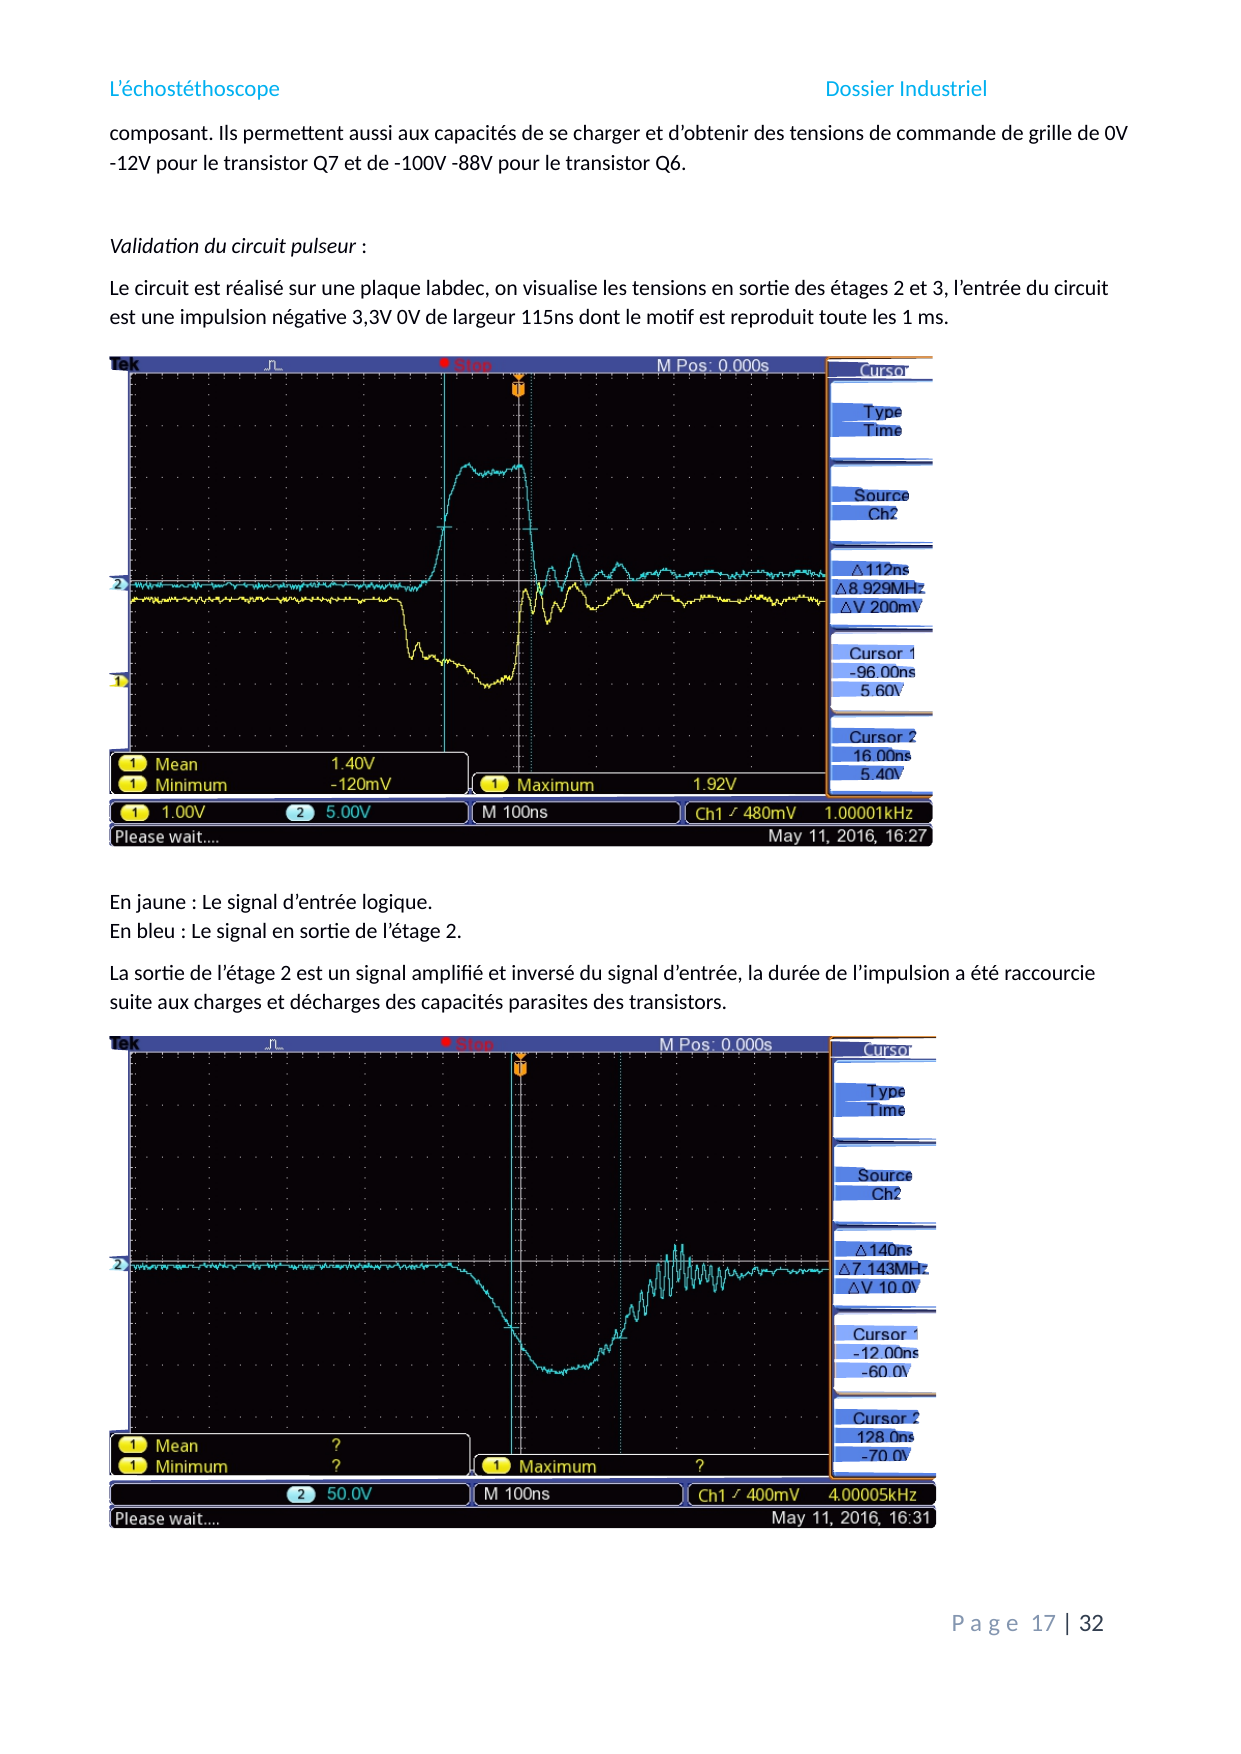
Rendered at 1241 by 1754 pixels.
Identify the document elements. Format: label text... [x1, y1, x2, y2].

text Validation du circuit pulseur : [109, 232, 1131, 259]
text Le circuit est réalisé sur une plaque labdec, on visualise les tensions en sortie des étages 2 et 3, l’entrée du circuit est une impulsion négative 3,3V 0V de largeur 115ns dont le motif est reproduit toute les 1 ms. [109, 274, 1131, 330]
text composant. Ils permettent aussi aux capacités de se charger et d’obtenir des tensions de commande de grille de 0V -12V pour le transistor Q7 et de -100V -88V pour le transistor Q6. [109, 119, 1131, 176]
text En jaune : Le signal d’entrée logique. En bleu : Le signal en sortie de l’étage 2. [109, 888, 1131, 944]
text La sortie de l’étage 2 est un signal amplifié et inversé du signal d’entrée, la durée de l’impulsion a été raccourcie suite aux charges et décharges des capacités parasites des transistors. [109, 959, 1131, 1015]
picture [109, 1036, 939, 1529]
picture [109, 356, 936, 847]
